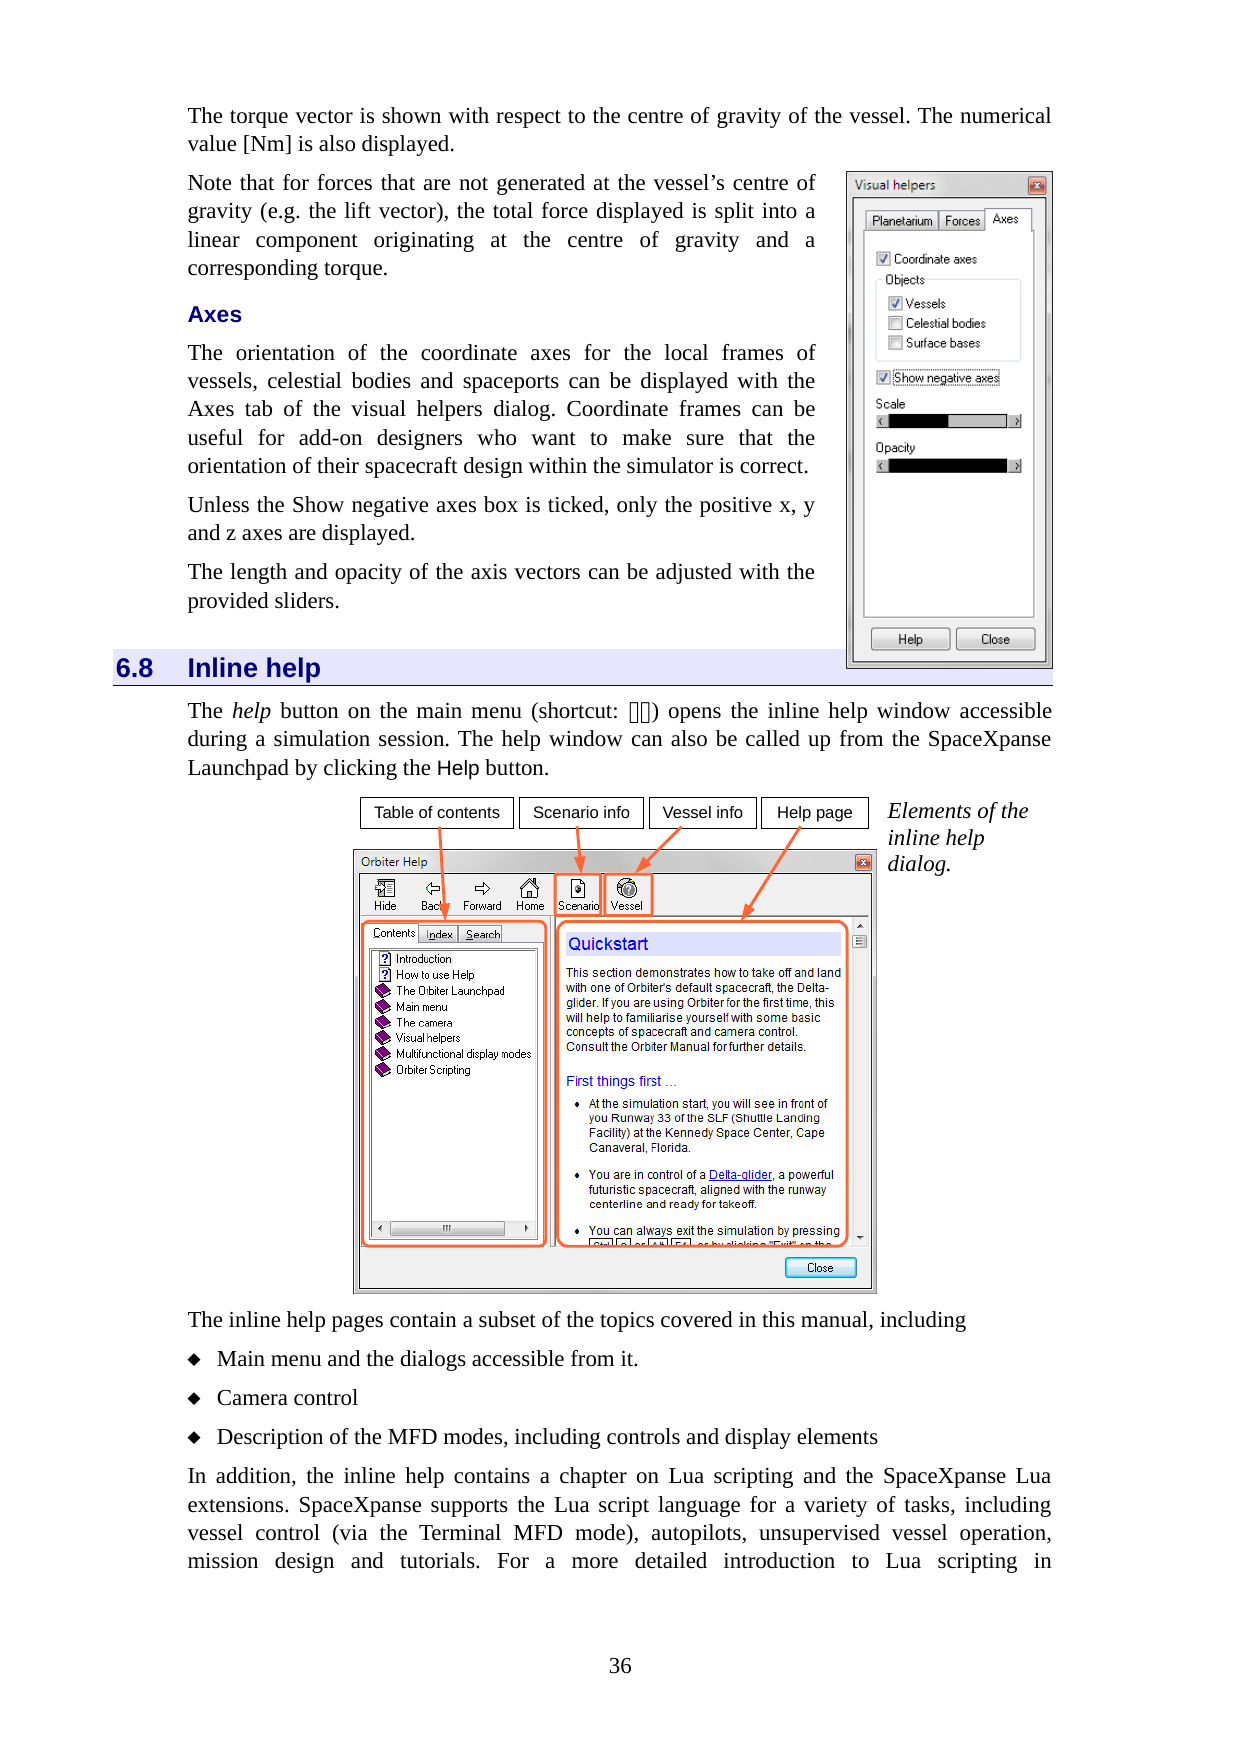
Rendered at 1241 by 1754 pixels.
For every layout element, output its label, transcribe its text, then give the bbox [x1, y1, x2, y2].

list Description of the MFD modes, including controls and display elements [187, 1422, 1053, 1450]
text Unless the Show negative axes box is ticked, only the positive x, y and z axes are displayed. [187, 490, 846, 546]
text The orientation of the coordinate axes for the local frames of vessels, celestial bodies and spaceports can be displayed with the Axes tab of the visual helpers dialog. Coordinate frames can be useful for add-on designers who want to make sure that the orientation of their spacecraft design within the simulator is correct. [187, 337, 846, 479]
picture [846, 171, 1053, 669]
text The help button on the main menu (shortcut: ) opens the inline help window accessible during a simulation session. The help window can also be called up from the SpaceXpanse Launchpad by clicking the Help button. [187, 696, 1053, 781]
text The length and opacity of the axis vectors can be adjusted with the provided sliders. [187, 557, 846, 614]
picture [560, 923, 845, 1244]
subtitle Axes [187, 301, 846, 327]
picture [607, 876, 650, 914]
list Camera control [187, 1383, 1053, 1411]
text Note that for forces that are not generated at the vessel’s centre of gravity (e.g. the lift vector), the total force displayed is split into a linear component originating at the centre of gravity and a corresponding torque. [187, 168, 1053, 281]
subtitle Inline help [113, 649, 1053, 685]
text The torque vector is shown with respect to the centre of gravity of the vessel. The numerical value [Nm] is also displayed. [187, 100, 1053, 157]
picture [581, 849, 656, 874]
list Main menu and the dialogs accessible from it. [187, 1344, 1053, 1372]
text The inline help pages contain a subset of the topics covered in this manual, including [187, 791, 1053, 1333]
picture [365, 923, 544, 1244]
picture [557, 876, 599, 913]
text In addition, the inline help contains a chapter on Lua scripting and the SpaceXpanse Lua extensions. SpaceXpanse supports the Lua script language for a variety of tasks, including vessel control (via the Terminal MFD mode), autopilots, unsupervised vessel operation, mission design and tutorials. For a more detailed introduction to Lua scripting in [187, 1461, 1053, 1574]
picture [353, 849, 877, 1294]
